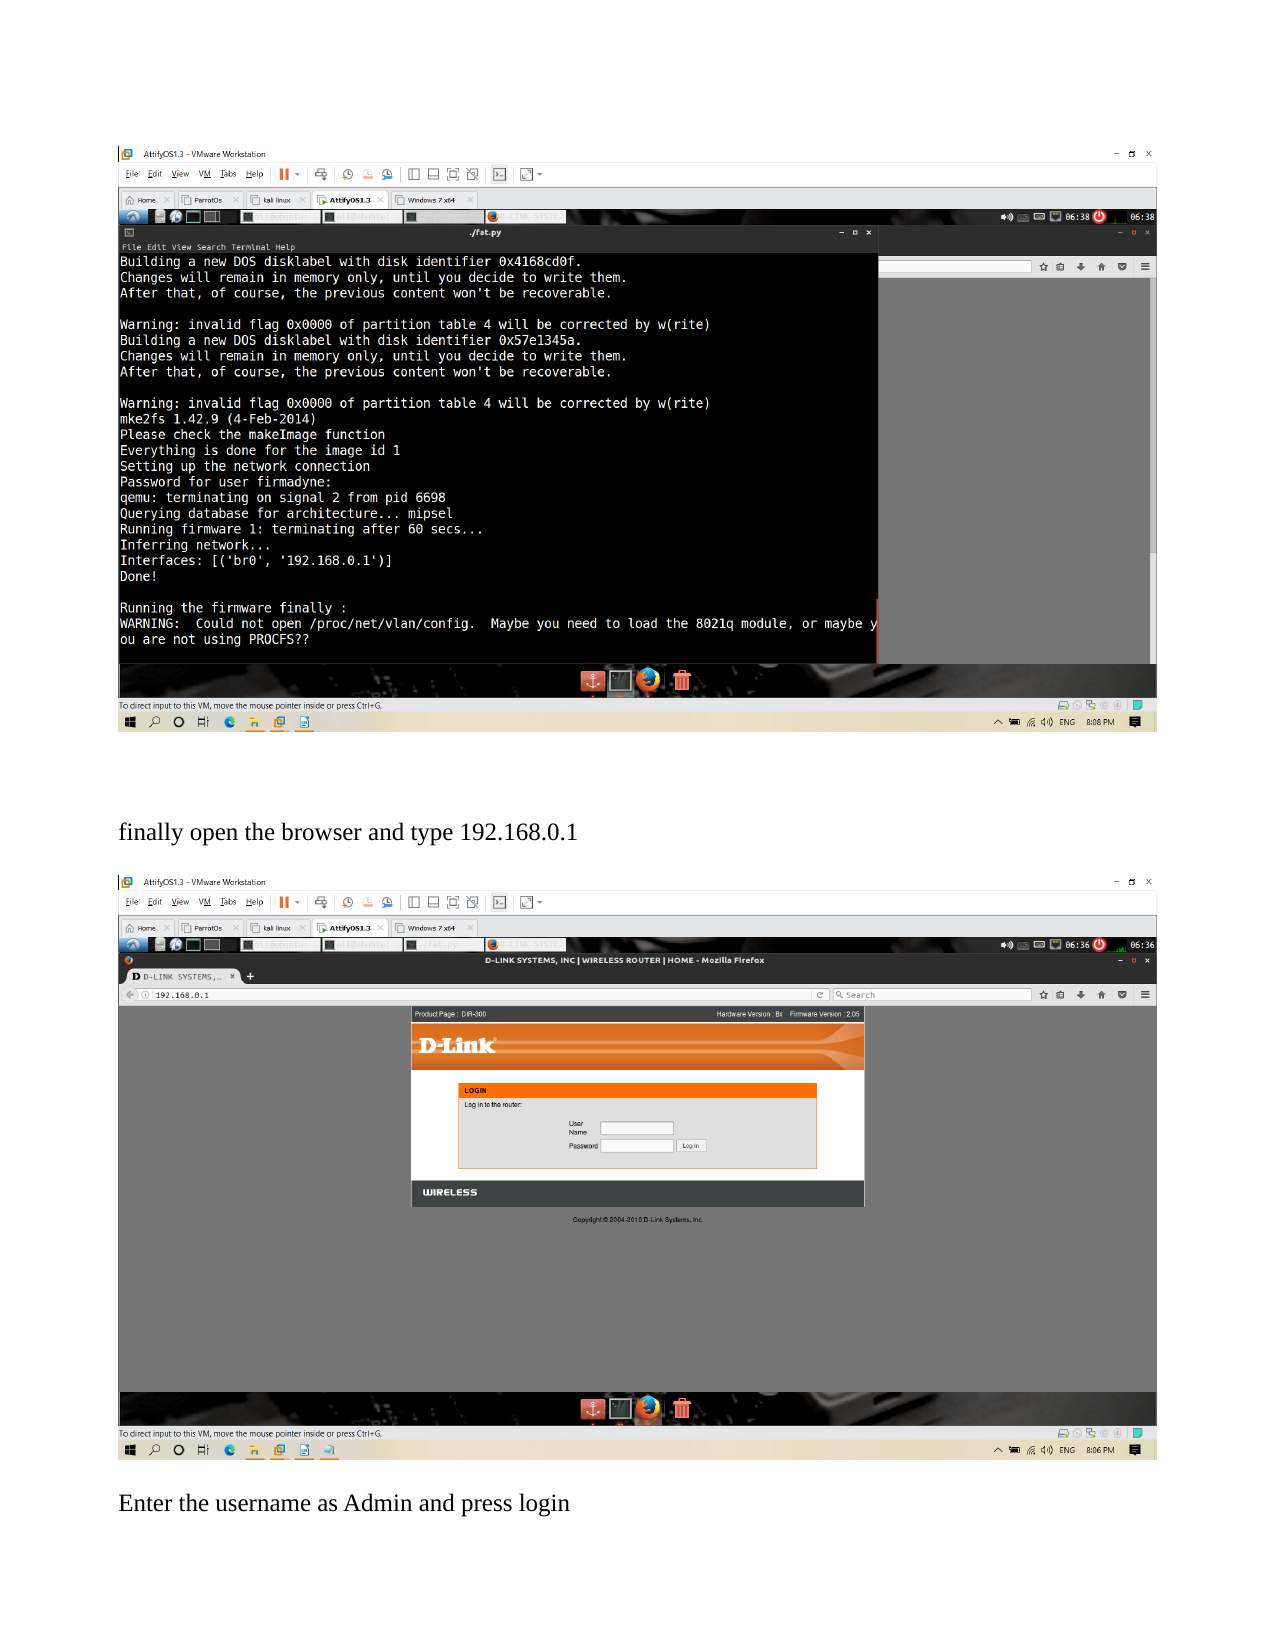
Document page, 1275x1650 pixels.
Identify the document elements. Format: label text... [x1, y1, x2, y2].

picture [118, 146, 1157, 732]
text Enter the username as Admin and press login [118, 1488, 1157, 1517]
text finally open the browser and type 192.168.0.1 [118, 817, 1157, 846]
picture [118, 875, 1157, 1460]
